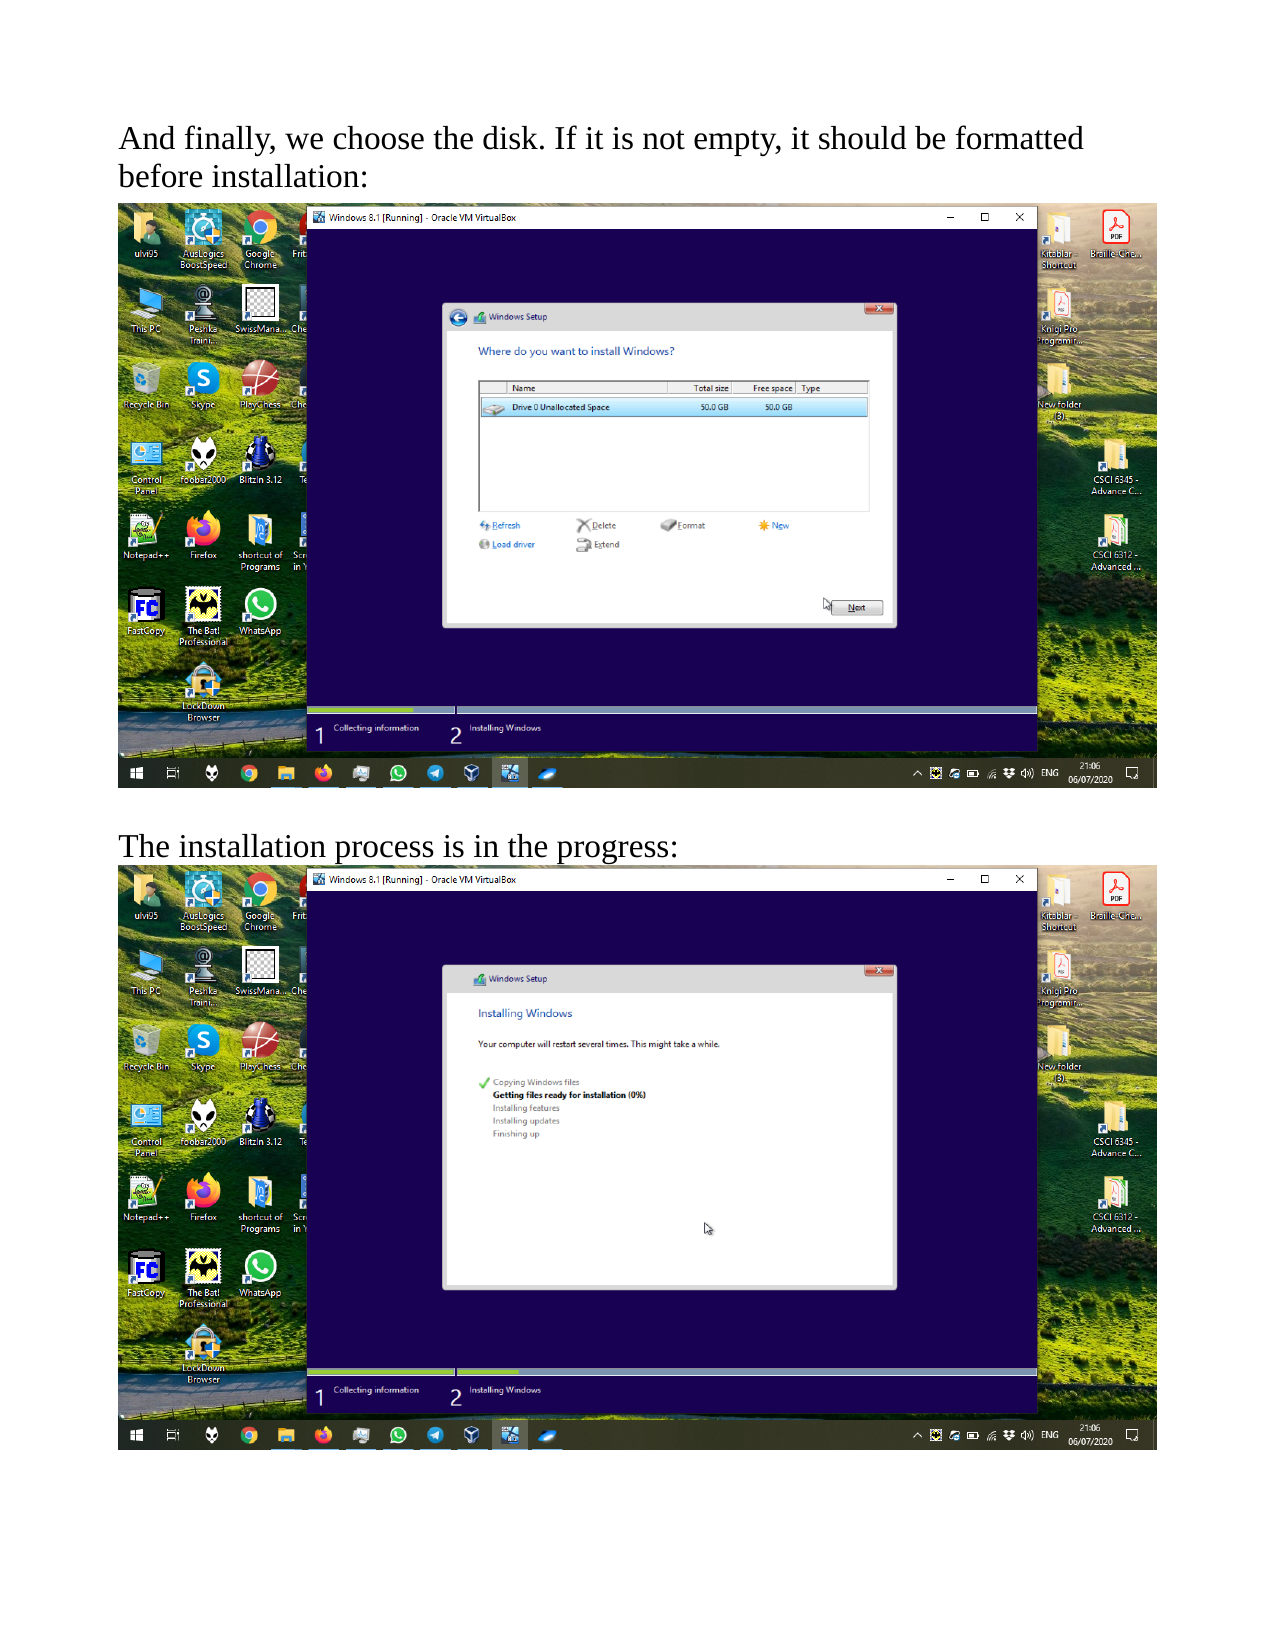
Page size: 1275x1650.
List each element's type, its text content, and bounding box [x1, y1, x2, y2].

text And finally, we choose the disk. If it is not empty, it should be formatted before installation: [118, 118, 1157, 195]
picture [118, 865, 1157, 1450]
picture [118, 203, 1157, 788]
text The installation process is in the progress: [118, 826, 1157, 864]
